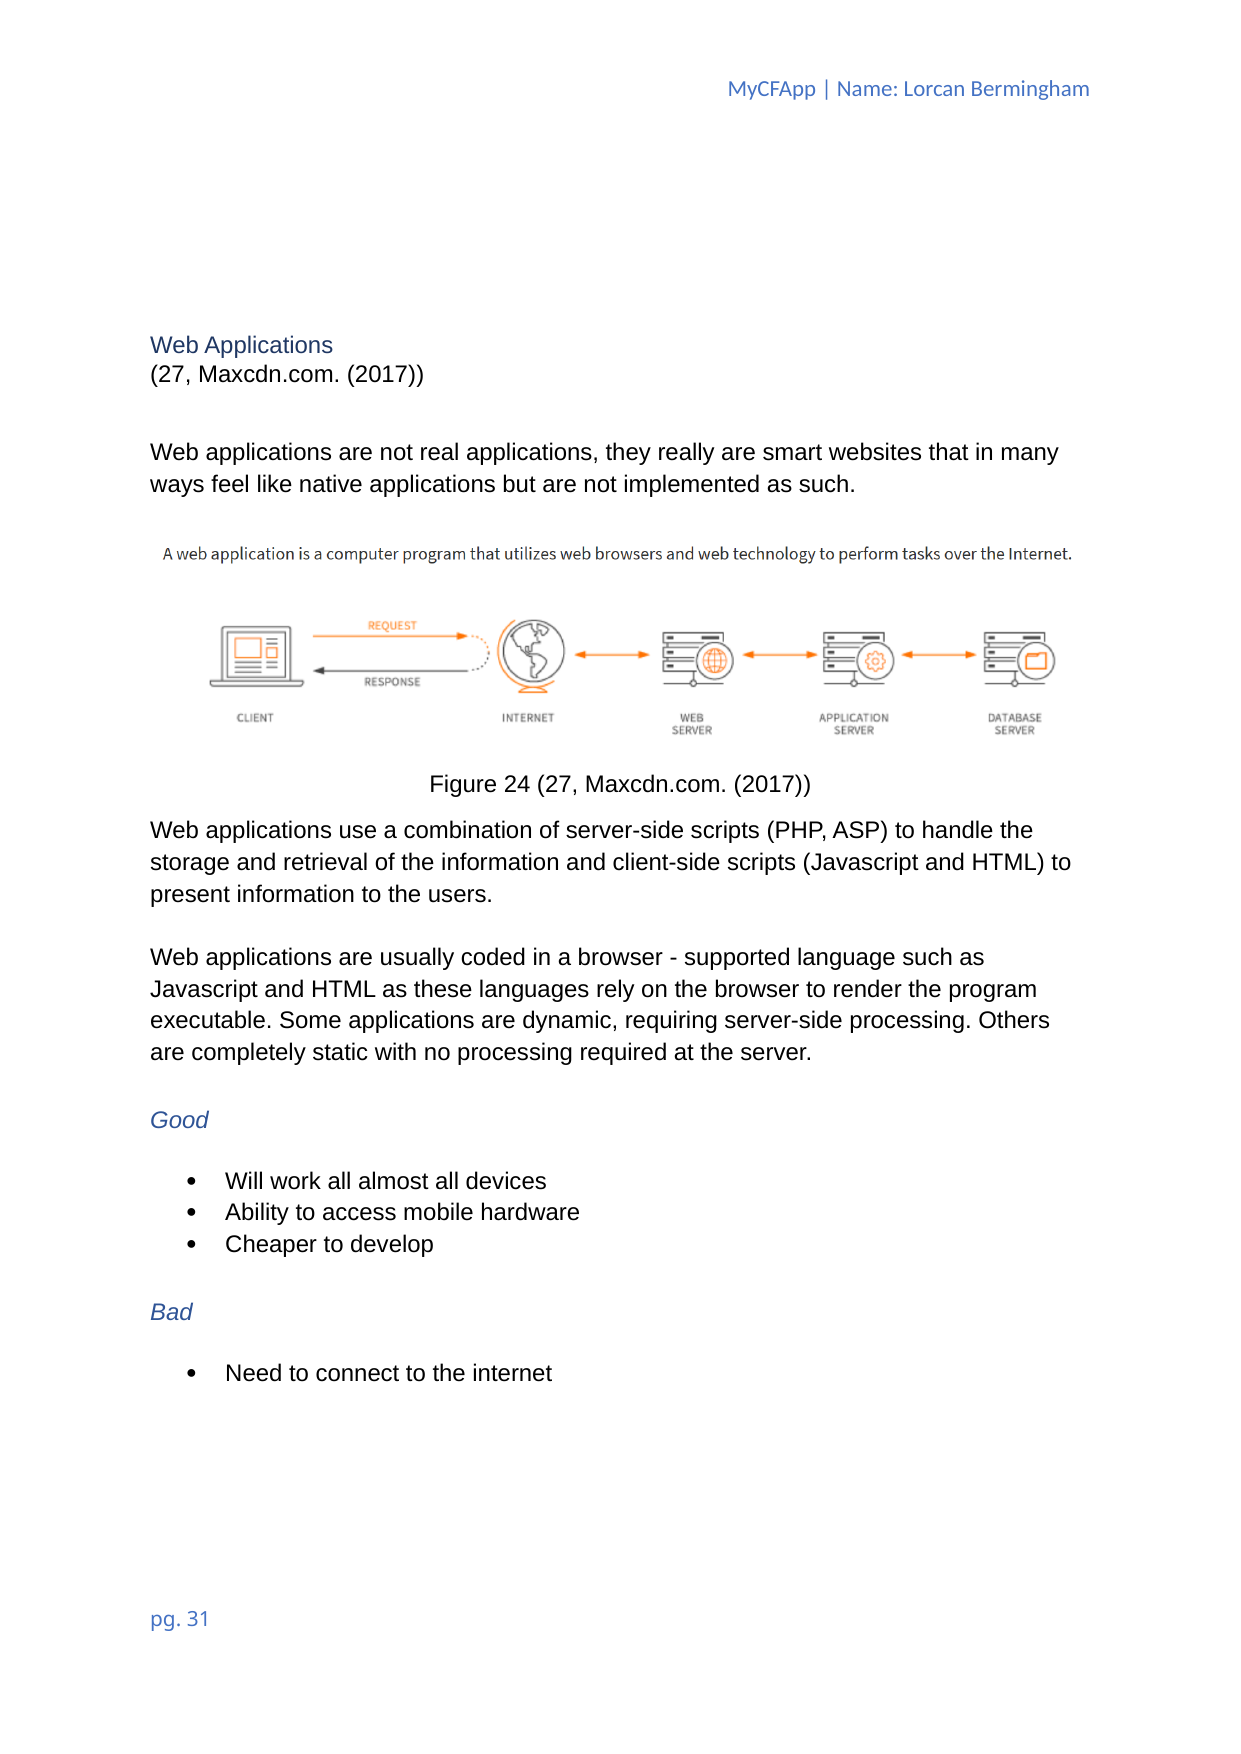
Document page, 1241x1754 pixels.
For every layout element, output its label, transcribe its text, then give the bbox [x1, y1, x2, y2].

text Figure 24 (27, Maxcdn.com. (2017)) [150, 770, 1090, 798]
subtitle Bad [150, 1297, 1090, 1325]
text Web applications are not real applications, they really are smart websites that in many ways feel like native applications but are not implemented as such. [150, 438, 1090, 497]
text Web applications are usually coded in a browser - supported language such as Javascript and HTML as these languages rely on the browser to render the program executable. Some applications are dynamic, requiring server-side processing. Others are completely static with no processing required at the server. [150, 943, 1090, 1066]
list Need to connect to the internet [187, 1359, 1090, 1386]
subtitle Good [150, 1106, 1090, 1133]
text Web applications use a combination of server-side scripts (PHP, ASP) to handle the storage and retrieval of the information and client-side scripts (Javascript and HTML) to present information to the users. [150, 816, 1090, 907]
subtitle Web Applications [150, 331, 1090, 358]
list Cheaper to develop [187, 1230, 1090, 1258]
list Ability to access mobile hardware [187, 1198, 1090, 1226]
list Will work all almost all devices [187, 1167, 1090, 1194]
text (27, Maxcdn.com. (2017)) [150, 360, 1090, 388]
